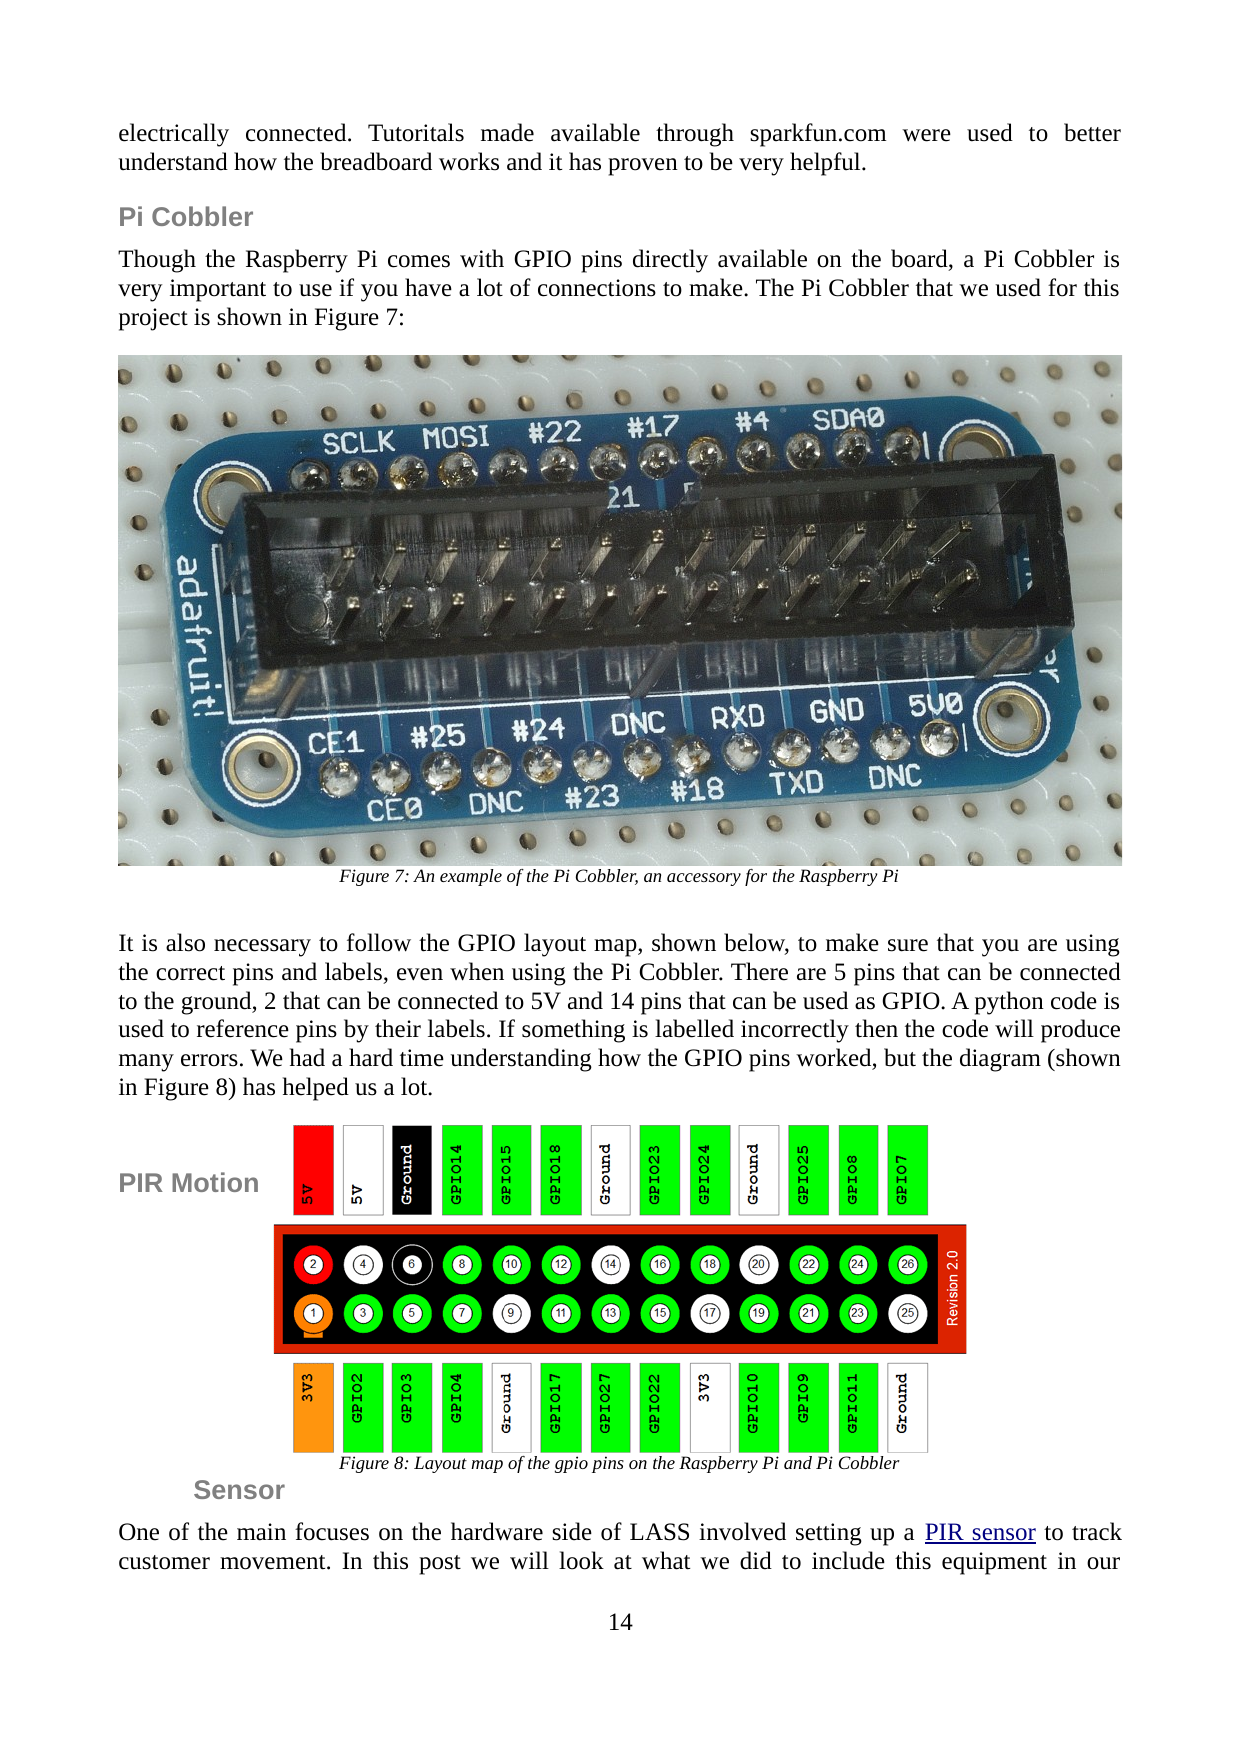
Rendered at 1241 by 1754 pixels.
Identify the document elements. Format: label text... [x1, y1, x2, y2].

text Though the Raspberry Pi comes with GPIO pins directly available on the board, a Pi Cobbler is very important to use if you have a lot of connections to make. The Pi Cobbler that we used for this project is shown in Figure 7: [118, 244, 1122, 331]
subtitle PIR Motion Sensor [118, 1167, 1122, 1505]
text It is also necessary to follow the GPIO layout map, shown below, to make sure that you are using the correct pins and labels, even when using the Pi Cobbler. There are 5 pins that can be connected to the ground, 2 that can be connected to 5V and 14 pins that can be used as GPIO. A python code is used to reference pins by their labels. If something is labelled incorrectly then the code will produce many errors. We had a hard time understanding how the GPIO pins worked, but the diagram (shown in Figure 8) has helped us a lot. [118, 928, 1122, 1101]
picture [273, 1125, 967, 1453]
subtitle Pi Cobbler [118, 201, 1122, 232]
text electrically connected. Tutoritals made available through sparkfun.com were used to better understand how the breadboard works and it has proven to be very helpful. [118, 118, 1122, 176]
text Figure 7: An example of the Pi Cobbler, an accessory for the Raspberry Pi [118, 866, 1122, 887]
picture [118, 355, 1123, 866]
text Figure 8: Layout map of the gpio pins on the Raspberry Pi and Pi Cobbler [274, 1453, 966, 1474]
text One of the main focuses on the hardware side of LASS involved setting up a PIR sensor to track customer movement. In this post we will look at what we did to include this equipment in our [118, 1517, 1122, 1575]
